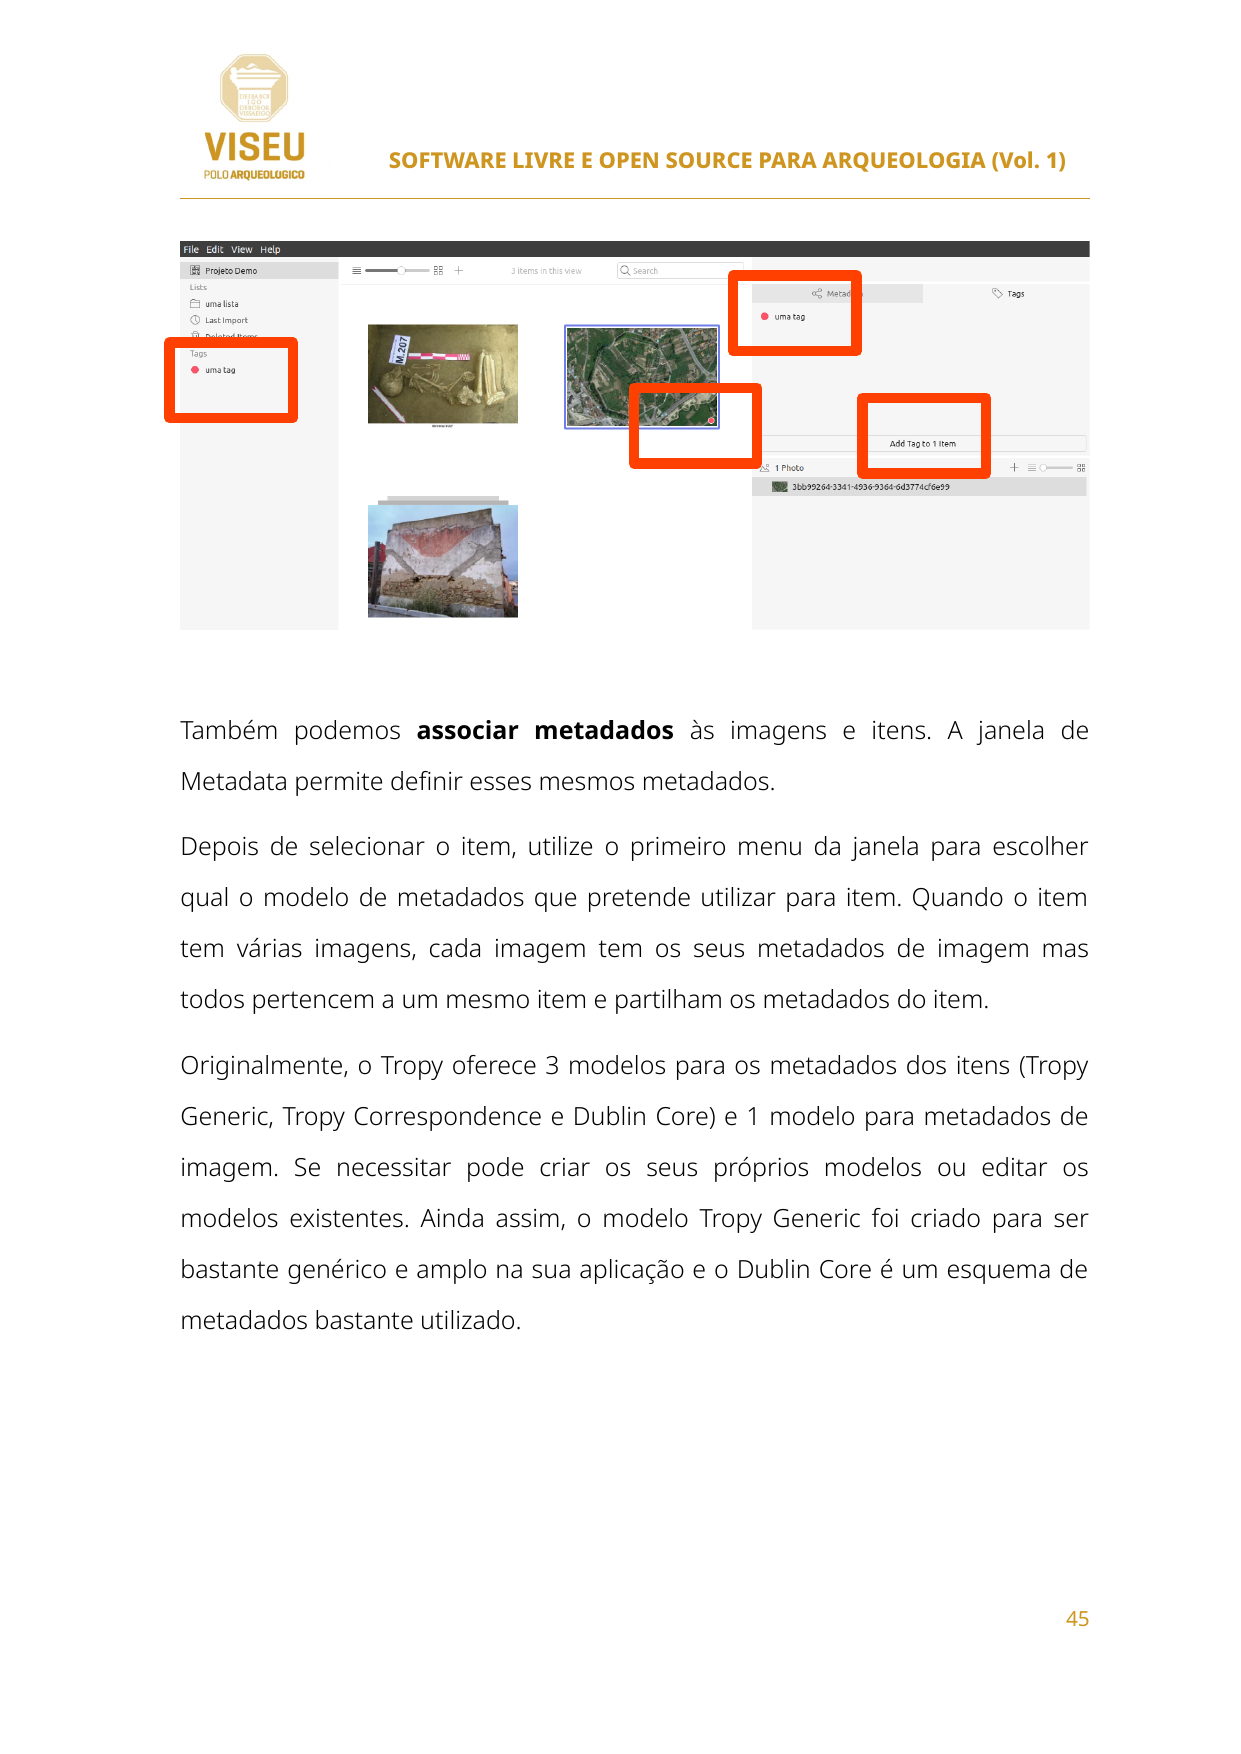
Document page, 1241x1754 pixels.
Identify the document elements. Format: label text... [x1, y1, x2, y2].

picture [180, 348, 288, 413]
picture [180, 241, 1090, 630]
subtitle Depois de selecionar o item, utilize o primeiro menu da janela para escolher qual o modelo de metadados que pretende utilizar para item. Quando o item tem várias imagens, cada imagem tem os seus metadados de imagem mas todos pertencem a um mesmo item e partilham os metadados do item. [180, 829, 1090, 1016]
subtitle Originalmente, o Tropy oferece 3 modelos para os metadados dos itens (Tropy Generic, Tropy Correspondence e Dublin Core) e 1 modelo para metadados de imagem. Se necessitar pode criar os seus próprios modelos ou editar os modelos existentes. Ainda assim, o modelo Tropy Generic foi criado para ser bastante genérico e amplo na sua aplicação e o Dublin Core é um esquema de metadados bastante utilizado. [180, 1048, 1090, 1337]
subtitle Também podemos associar metadados às imagens e itens. A janela de Metadata permite definir esses mesmos metadados. [180, 712, 1090, 797]
